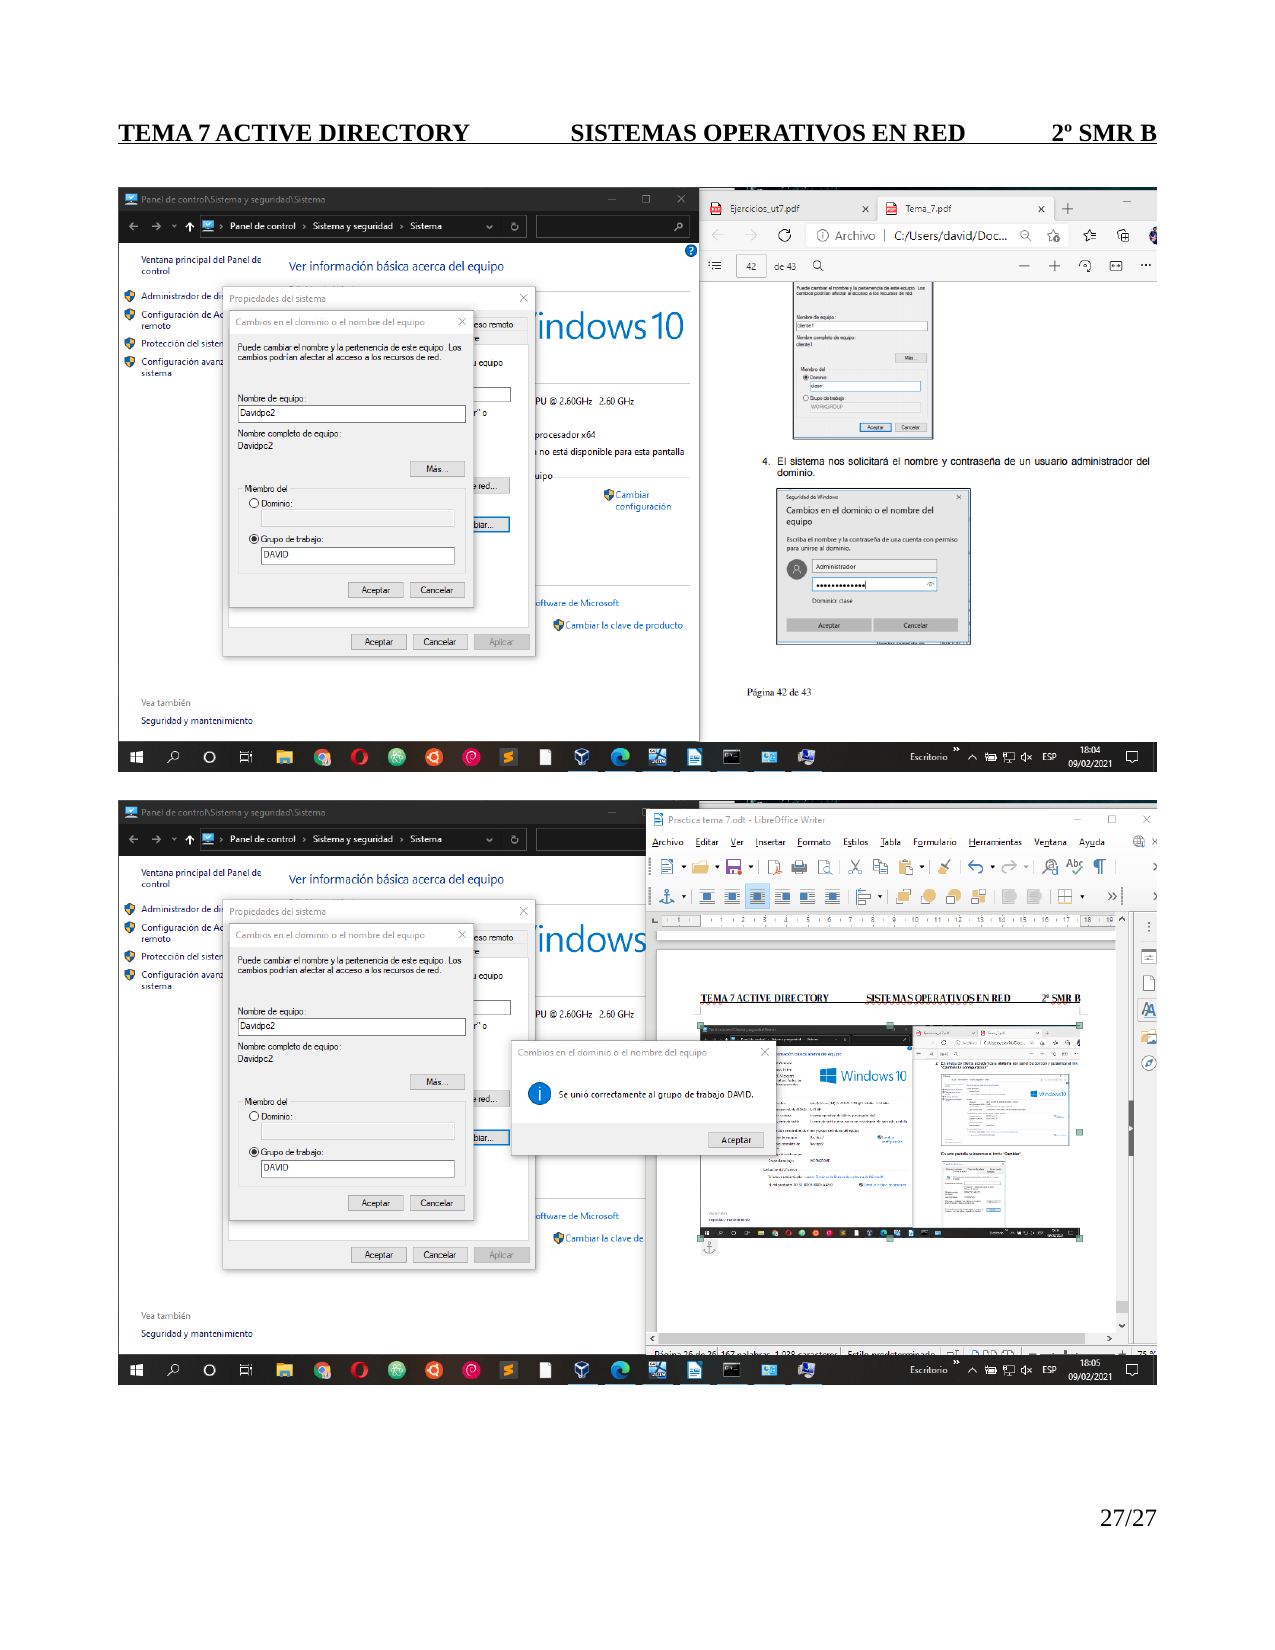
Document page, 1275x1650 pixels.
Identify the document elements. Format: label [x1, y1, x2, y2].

picture [118, 187, 1157, 772]
picture [118, 800, 1157, 1385]
